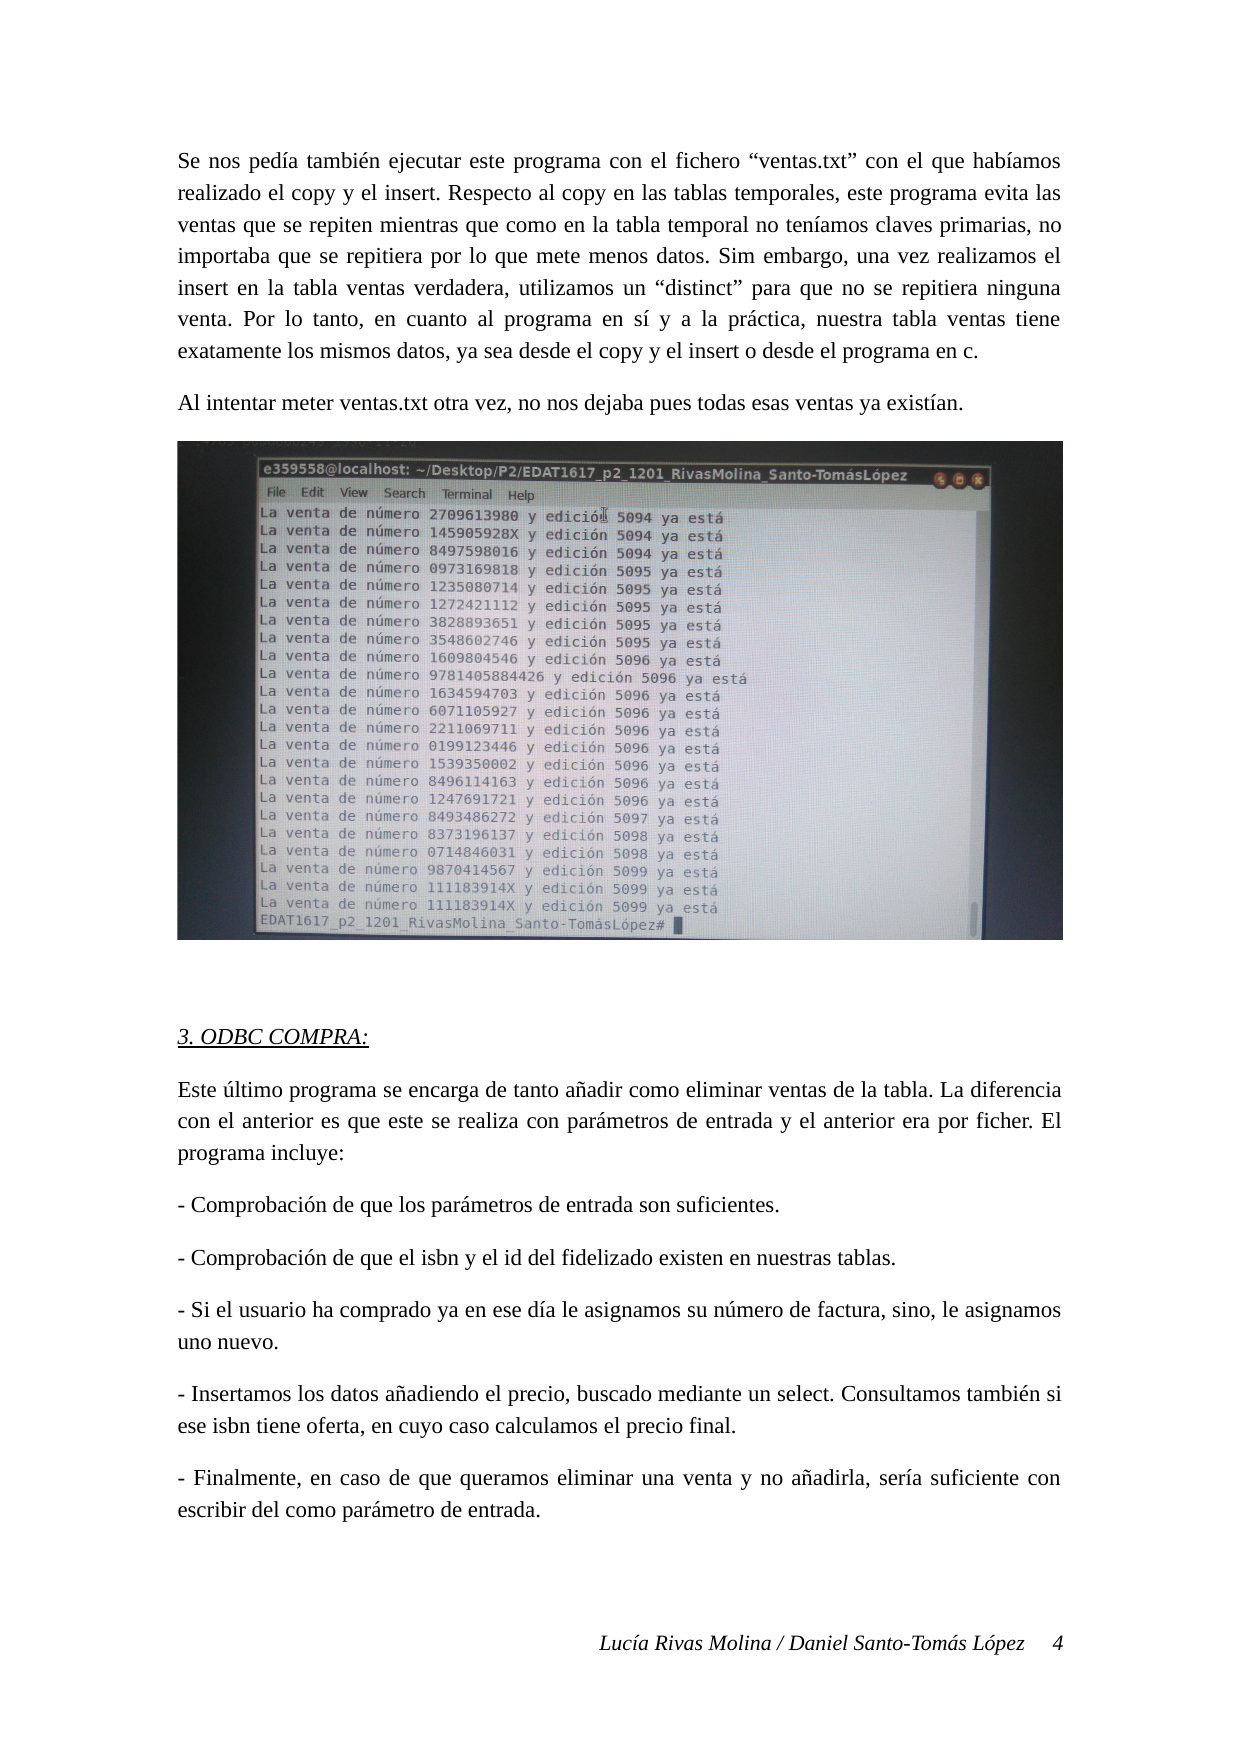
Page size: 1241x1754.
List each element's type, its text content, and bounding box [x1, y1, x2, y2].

text 3. ODBC COMPRA: [177, 1023, 1063, 1050]
text Se nos pedía también ejecutar este programa con el fichero “ventas.txt” con el que habíamos realizado el copy y el insert. Respecto al copy en las tablas temporales, este programa evita las ventas que se repiten mientras que como en la tabla temporal no teníamos claves primarias, no importaba que se repitiera por lo que mete menos datos. Sim embargo, una vez realizamos el insert en la tabla ventas verdadera, utilizamos un “distinct” para que no se repitiera ninguna venta. Por lo tanto, en cuanto al programa en sí y a la práctica, nuestra tabla ventas tiene exatamente los mismos datos, ya sea desde el copy y el insert o desde el programa en c. [177, 148, 1063, 363]
text Este último programa se encarga de tanto añadir como eliminar ventas de la tabla. La diferencia con el anterior es que este se realiza con parámetros de entrada y el anterior era por ficher. El programa incluye: [177, 1076, 1063, 1165]
text Al intentar meter ventas.txt otra vez, no nos dejaba pues todas esas ventas ya existían. [177, 389, 1063, 416]
picture [177, 441, 1063, 940]
text - Finalmente, en caso de que queramos eliminar una venta y no añadirla, sería suficiente con escribir del como parámetro de entrada. [177, 1464, 1063, 1522]
text - Comprobación de que el isbn y el id del fidelizado existen en nuestras tablas. [177, 1244, 1063, 1270]
text - Si el usuario ha comprado ya en ese día le asignamos su número de factura, sino, le asignamos uno nuevo. [177, 1296, 1063, 1354]
text - Comprobación de que los parámetros de entrada son suficientes. [177, 1191, 1063, 1218]
text - Insertamos los datos añadiendo el precio, buscado mediante un select. Consultamos también si ese isbn tiene oferta, en cuyo caso calculamos el precio final. [177, 1380, 1063, 1438]
